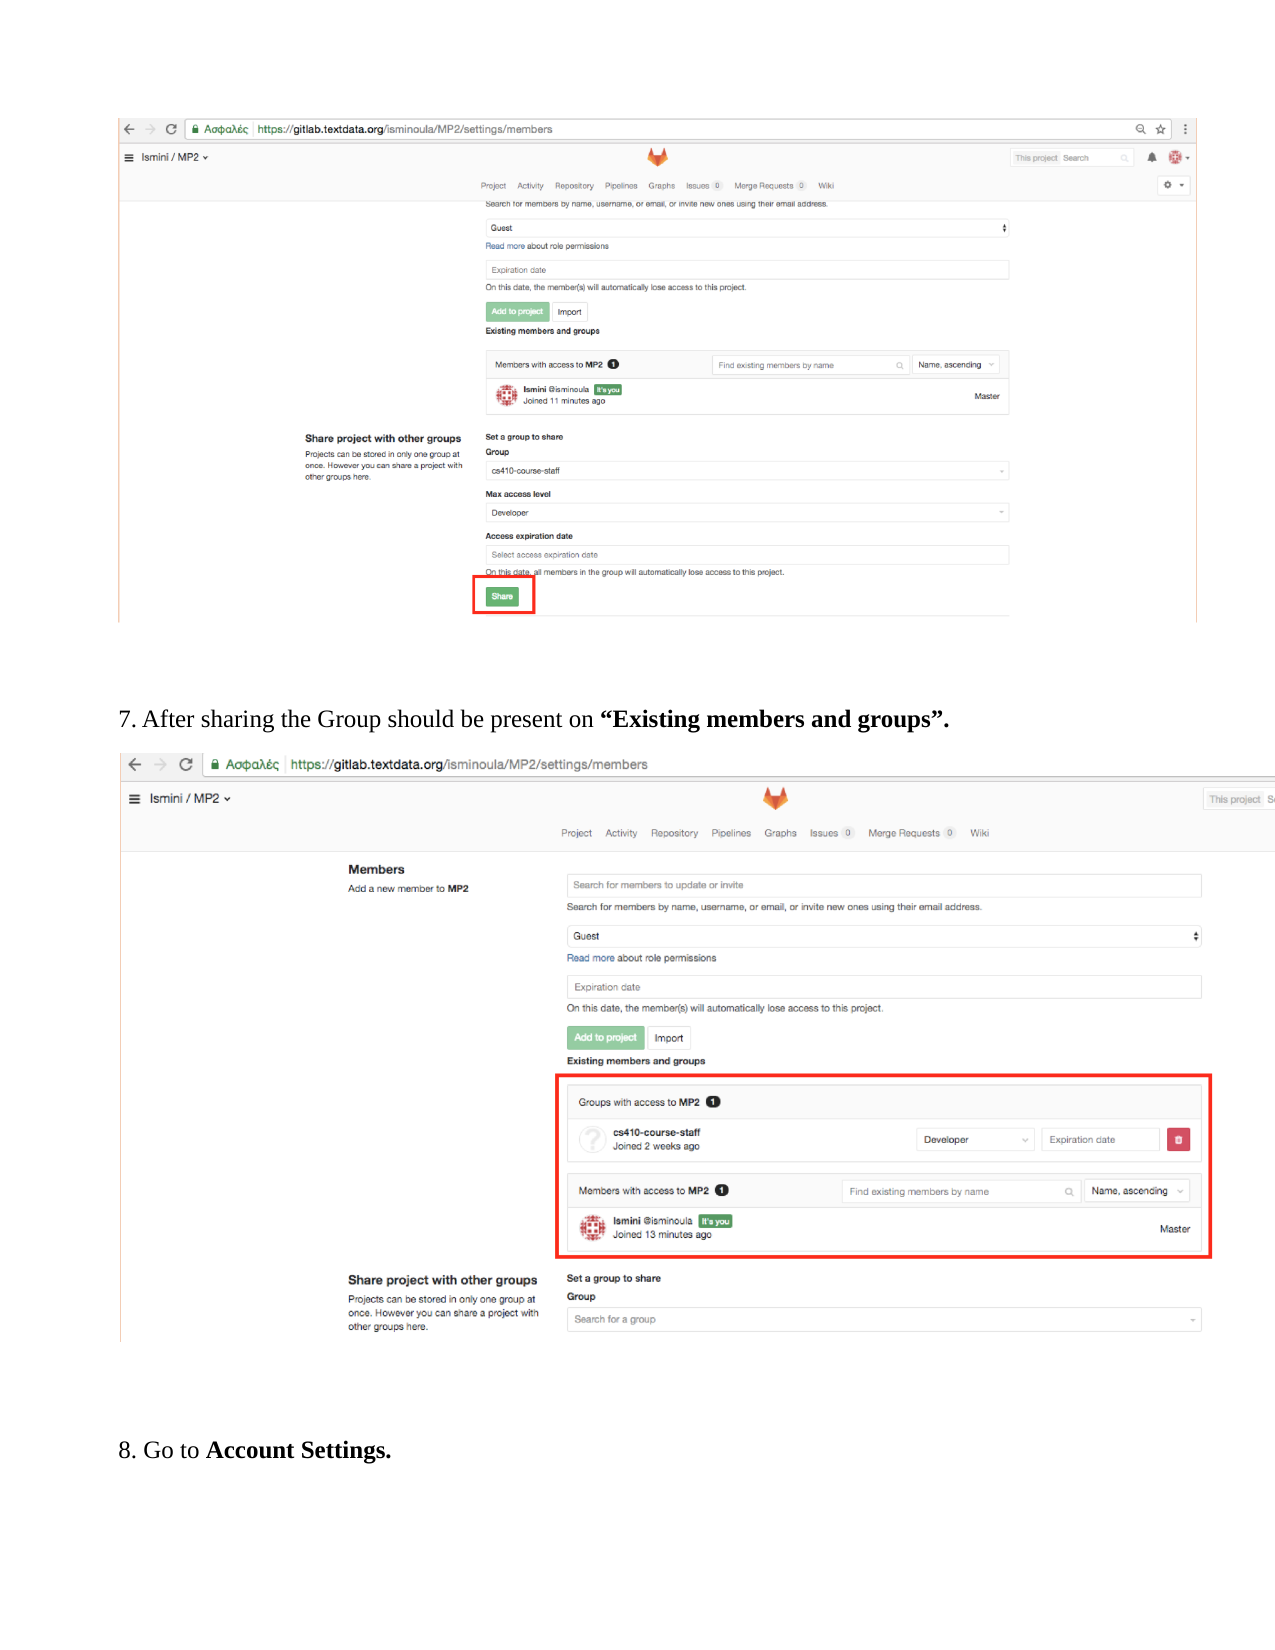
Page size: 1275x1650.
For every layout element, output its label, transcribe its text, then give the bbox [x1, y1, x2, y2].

text 7. After sharing the Group should be present on “Existing members and groups”. [118, 704, 1157, 733]
picture [118, 118, 1199, 684]
picture [118, 753, 1275, 1415]
text 8. Go to Account Settings. [118, 1435, 1157, 1464]
